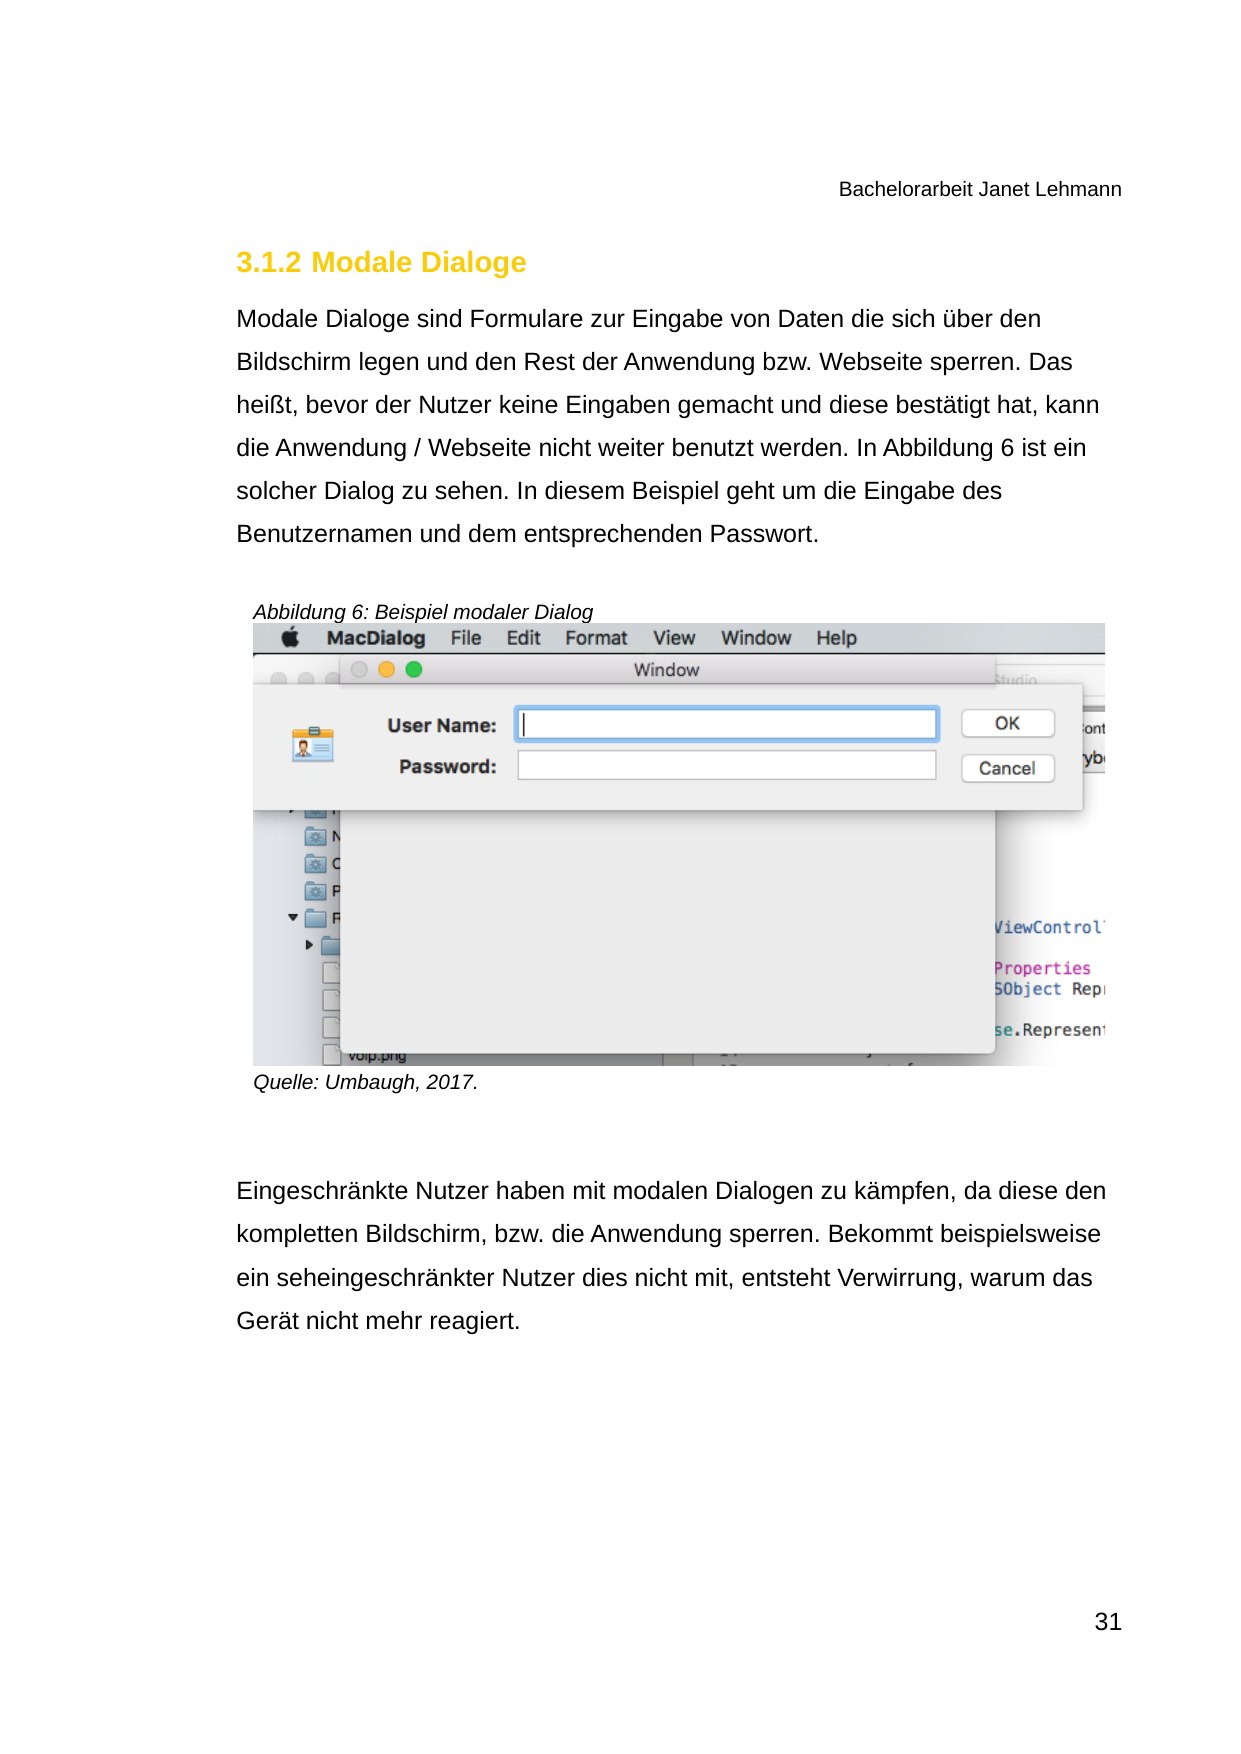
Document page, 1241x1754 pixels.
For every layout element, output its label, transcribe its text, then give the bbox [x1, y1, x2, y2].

text [253, 587, 1105, 600]
picture [253, 623, 1106, 1066]
text Abbildung 6: Beispiel modaler Dialog [253, 600, 1105, 623]
text Modale Dialoge sind Formulare zur Eingabe von Daten die sich über den Bildschirm legen und den Rest der Anwendung bzw. Webseite sperren. Das heißt, bevor der Nutzer keine Eingaben gemacht und diese bestätigt hat, kann die Anwendung / Webseite nicht weiter benutzt werden. In Abbildung 6 ist ein solcher Dialog zu sehen. In diesem Beispiel geht um die Eingabe des Benutzernamen und dem entsprechenden Passwort. [236, 304, 1122, 548]
text Eingeschränkte Nutzer haben mit modalen Dialogen zu kämpfen, da diese den kompletten Bildschirm, bzw. die Anwendung sperren. Bekommt beispielsweise ein seheingeschränkter Nutzer dies nicht mit, entsteht Verwirrung, warum das Gerät nicht mehr reagiert. [236, 1176, 1122, 1334]
text Quelle: Umbaugh, 2017. [253, 1066, 1105, 1094]
subtitle Modale Dialoge [236, 245, 1122, 279]
